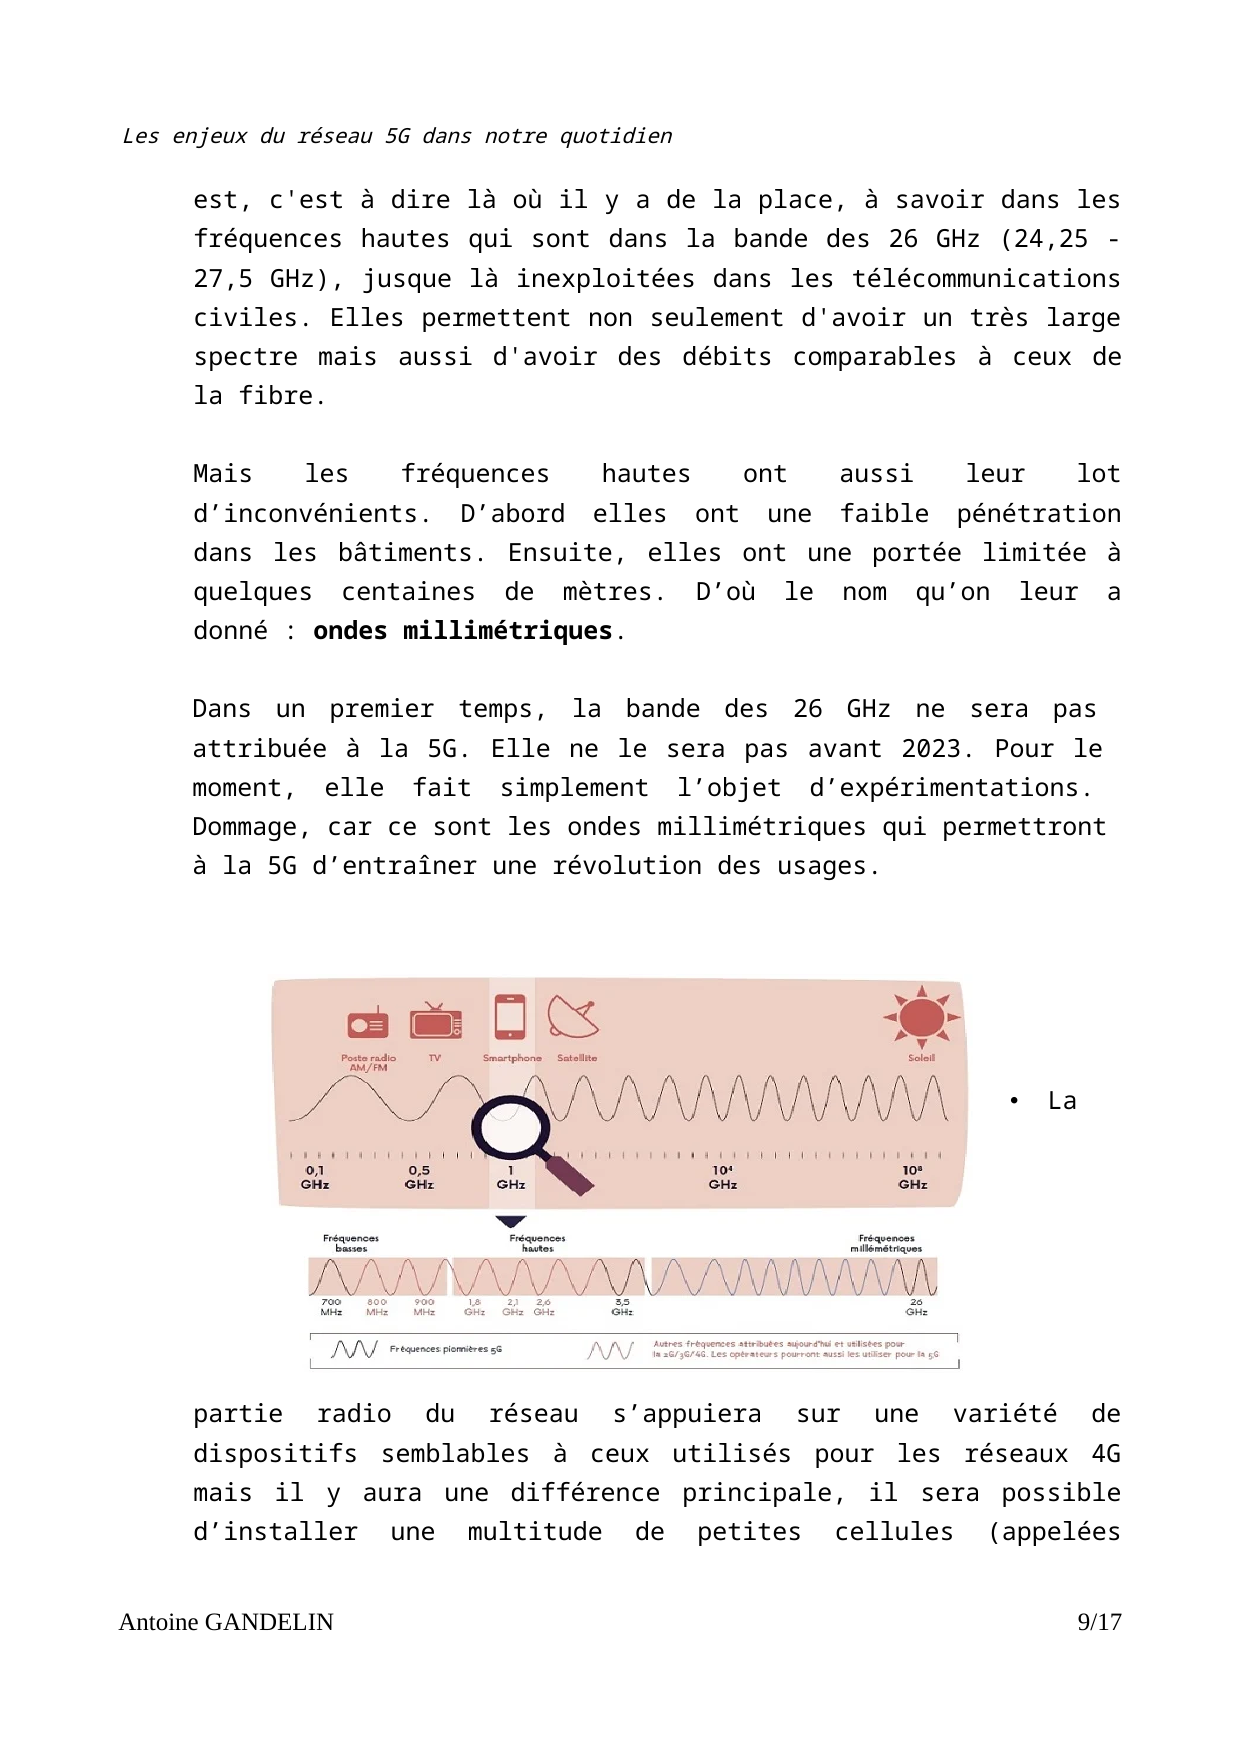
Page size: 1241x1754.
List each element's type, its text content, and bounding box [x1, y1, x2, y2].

list est, c'est à dire là où il y a de la place, à savoir dans les fréquences hautes qui sont dans la bande des 26 GHz (24,25 - 27,5 GHz), jusque là inexploitées dans les télécommunications civiles. Elles permettent non seulement d'avoir un très large spectre mais aussi d'avoir des débits comparables à ceux de la fibre. [156, 182, 1122, 412]
text Dans un premier temps, la bande des 26 GHz ne sera pas attribuée à la 5G. Elle ne le sera pas avant 2023. Pour le moment, elle fait simplement l’objet d’expérimentations. Dommage, car ce sont les ondes millimétriques qui permettront à la 5G d’entraîner une révolution des usages. [118, 666, 1122, 882]
list Mais les fréquences hautes ont aussi leur lot d’inconvénients. D’abord elles ont une faible pénétration dans les bâtiments. Ensuite, elles ont une portée limitée à quelques centaines de mètres. D’où le nom qu’on leur a donné : ondes millimétriques. [156, 431, 1122, 647]
picture [267, 974, 973, 1373]
list La partie radio du réseau s’appuiera sur une variété de dispositifs semblables à ceux utilisés pour les réseaux 4G mais il y aura une différence principale, il sera possible d’installer une multitude de petites cellules (appelées [156, 1058, 1122, 1548]
